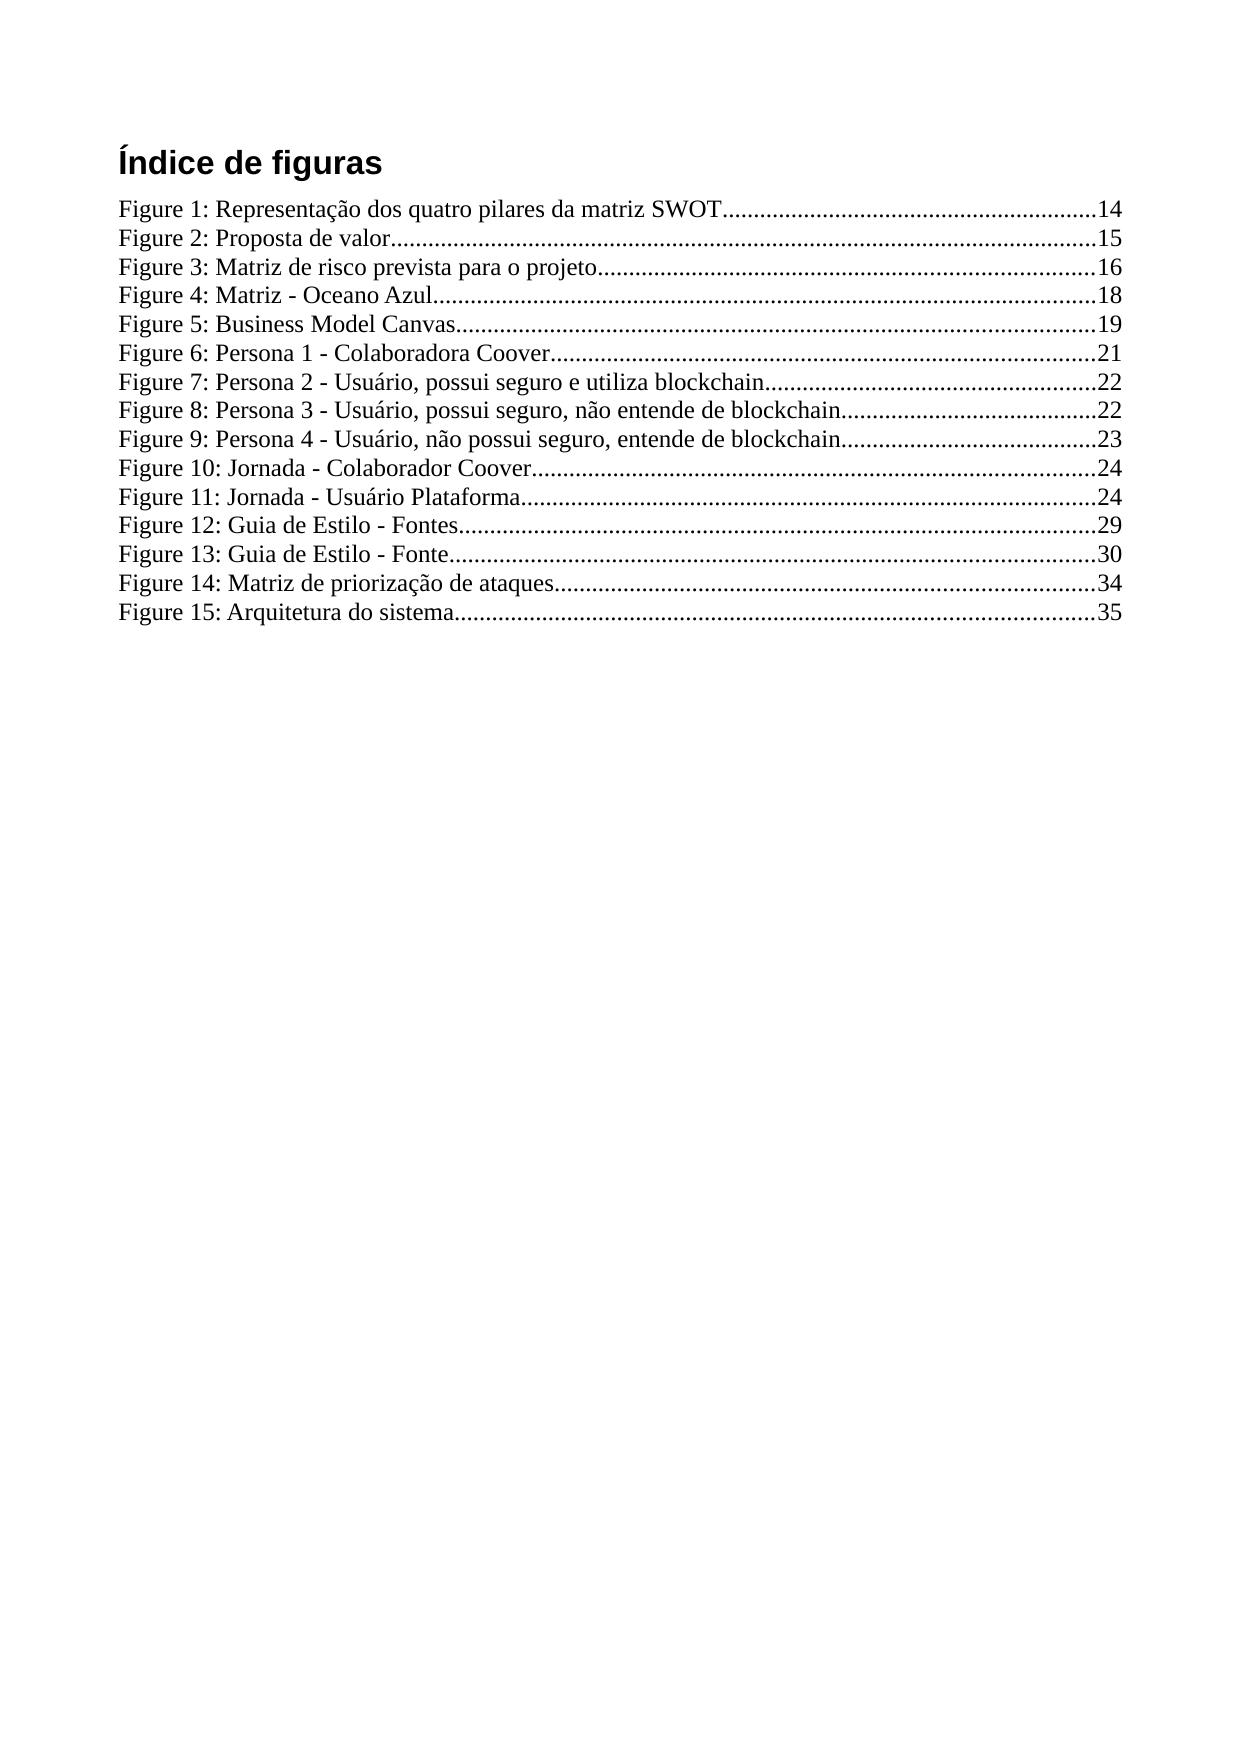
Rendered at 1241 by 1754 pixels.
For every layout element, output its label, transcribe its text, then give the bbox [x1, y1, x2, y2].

text Figure 12: Guia de Estilo - Fontes 29 [118, 510, 1122, 539]
text Figure 6: Persona 1 - Colaboradora Coover 21 [118, 338, 1122, 367]
subtitle Índice de figuras [118, 143, 1122, 182]
text Figure 10: Jornada - Colaborador Coover 24 [118, 453, 1122, 482]
text Figure 14: Matriz de priorização de ataques 34 [118, 568, 1122, 597]
text Figure 15: Arquitetura do sistema 35 [118, 597, 1122, 625]
text Figure 13: Guia de Estilo - Fonte 30 [118, 539, 1122, 568]
text Figure 9: Persona 4 - Usuário, não possui seguro, entende de blockchain 23 [118, 424, 1122, 453]
text Figure 1: Representação dos quatro pilares da matriz SWOT 14 [118, 194, 1122, 223]
text Figure 3: Matriz de risco prevista para o projeto 16 [118, 252, 1122, 280]
text Figure 5: Business Model Canvas 19 [118, 309, 1122, 338]
text Figure 8: Persona 3 - Usuário, possui seguro, não entende de blockchain 22 [118, 395, 1122, 424]
text Figure 11: Jornada - Usuário Plataforma 24 [118, 482, 1122, 510]
text Figure 7: Persona 2 - Usuário, possui seguro e utiliza blockchain 22 [118, 367, 1122, 395]
text Figure 2: Proposta de valor 15 [118, 223, 1122, 252]
text Figure 4: Matriz - Oceano Azul 18 [118, 280, 1122, 309]
